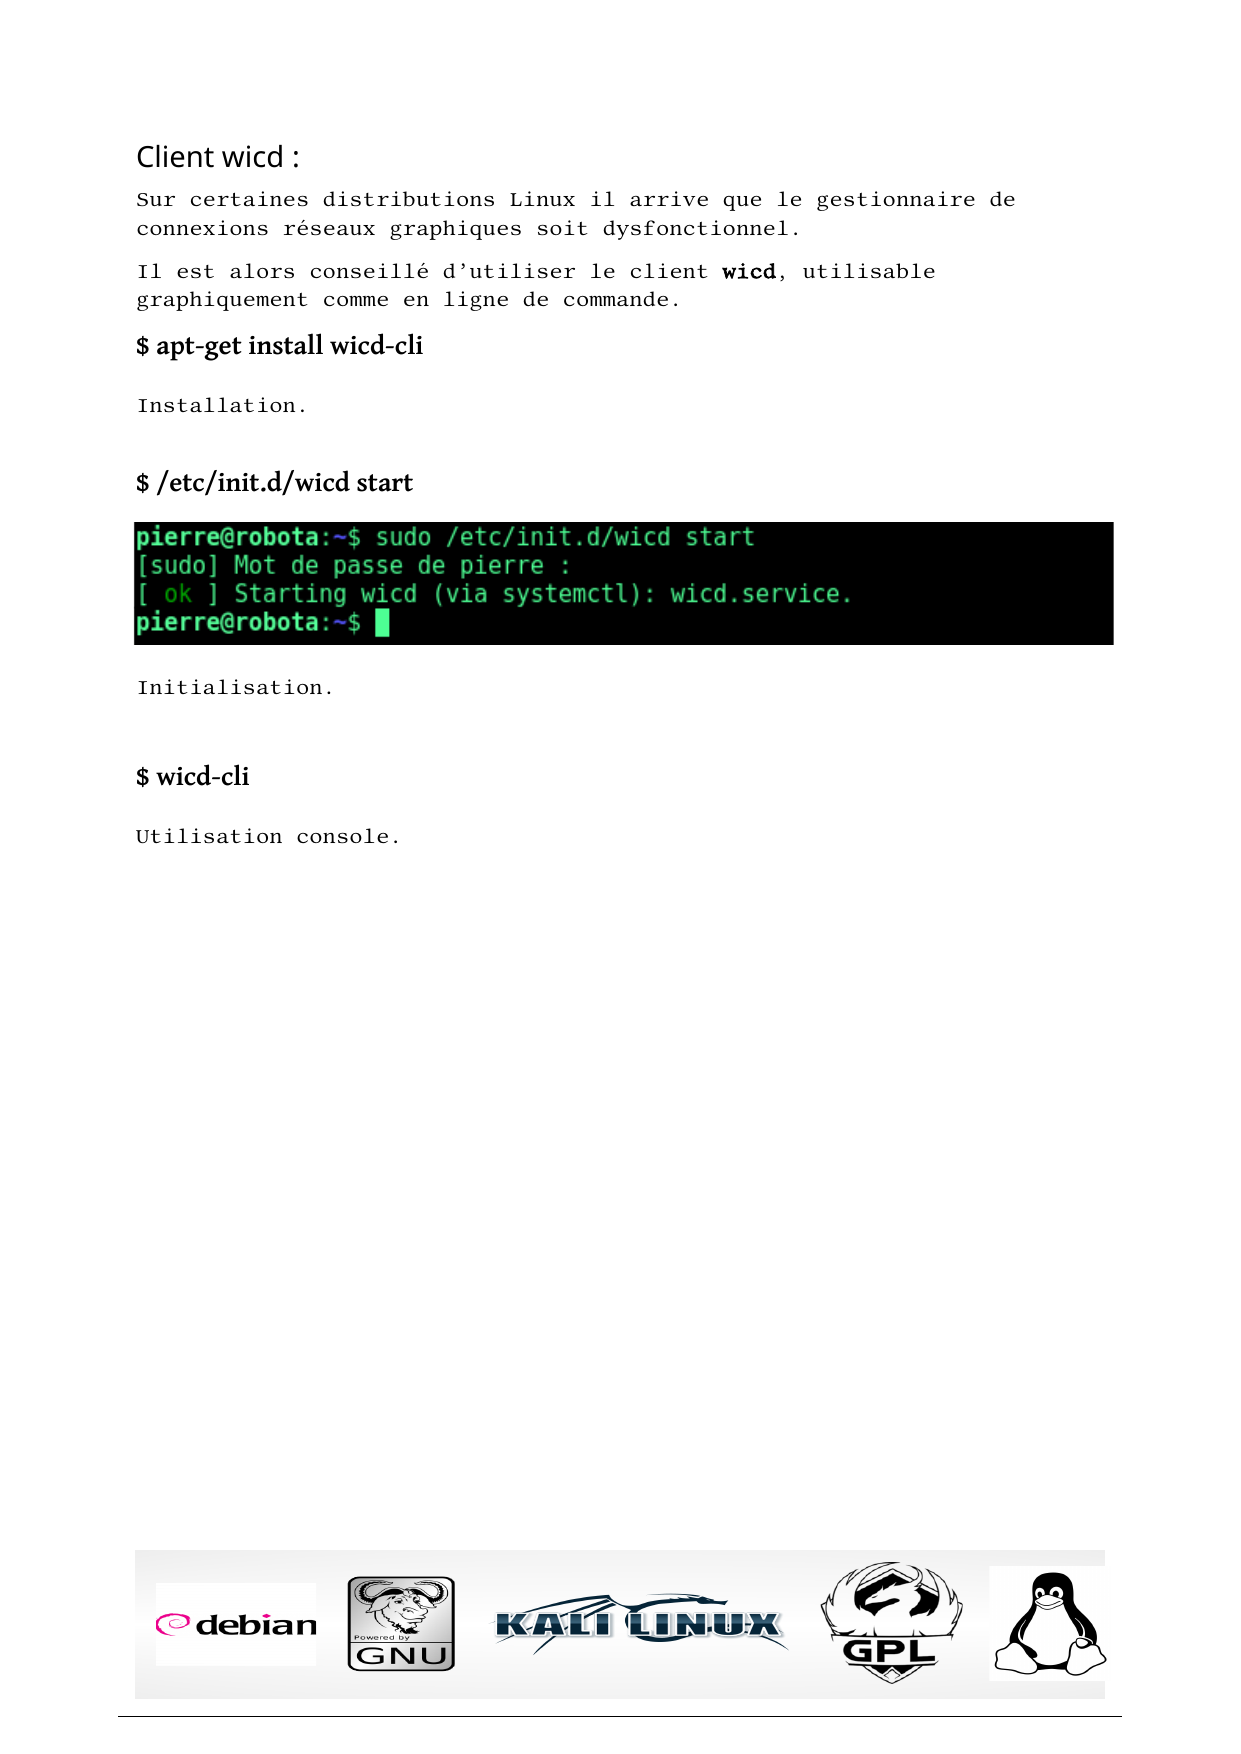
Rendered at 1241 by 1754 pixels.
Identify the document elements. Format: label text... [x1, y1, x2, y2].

text Utilisation console. [136, 825, 1104, 849]
text Initialisation. [136, 676, 1104, 700]
picture [989, 1566, 1112, 1681]
subtitle Client wicd : [136, 136, 1104, 176]
text $ /etc/init.d/wicd start [136, 468, 1104, 499]
picture [341, 1573, 460, 1674]
text $ apt-get install wicd-cli [136, 331, 1104, 362]
text Il est alors conseillé d’utiliser le client wicd, utilisable graphiquement comme en ligne de commande. [136, 259, 1104, 312]
text Sur certaines distributions Linux il arrive que le gestionnaire de connexions réseaux graphiques soit dysfonctionnel. [136, 188, 1104, 240]
text Installation. [136, 394, 1104, 417]
picture [133, 522, 1114, 645]
picture [476, 1579, 799, 1670]
picture [156, 1583, 317, 1666]
picture [820, 1562, 963, 1684]
text $ wicd-cli [136, 762, 1104, 793]
